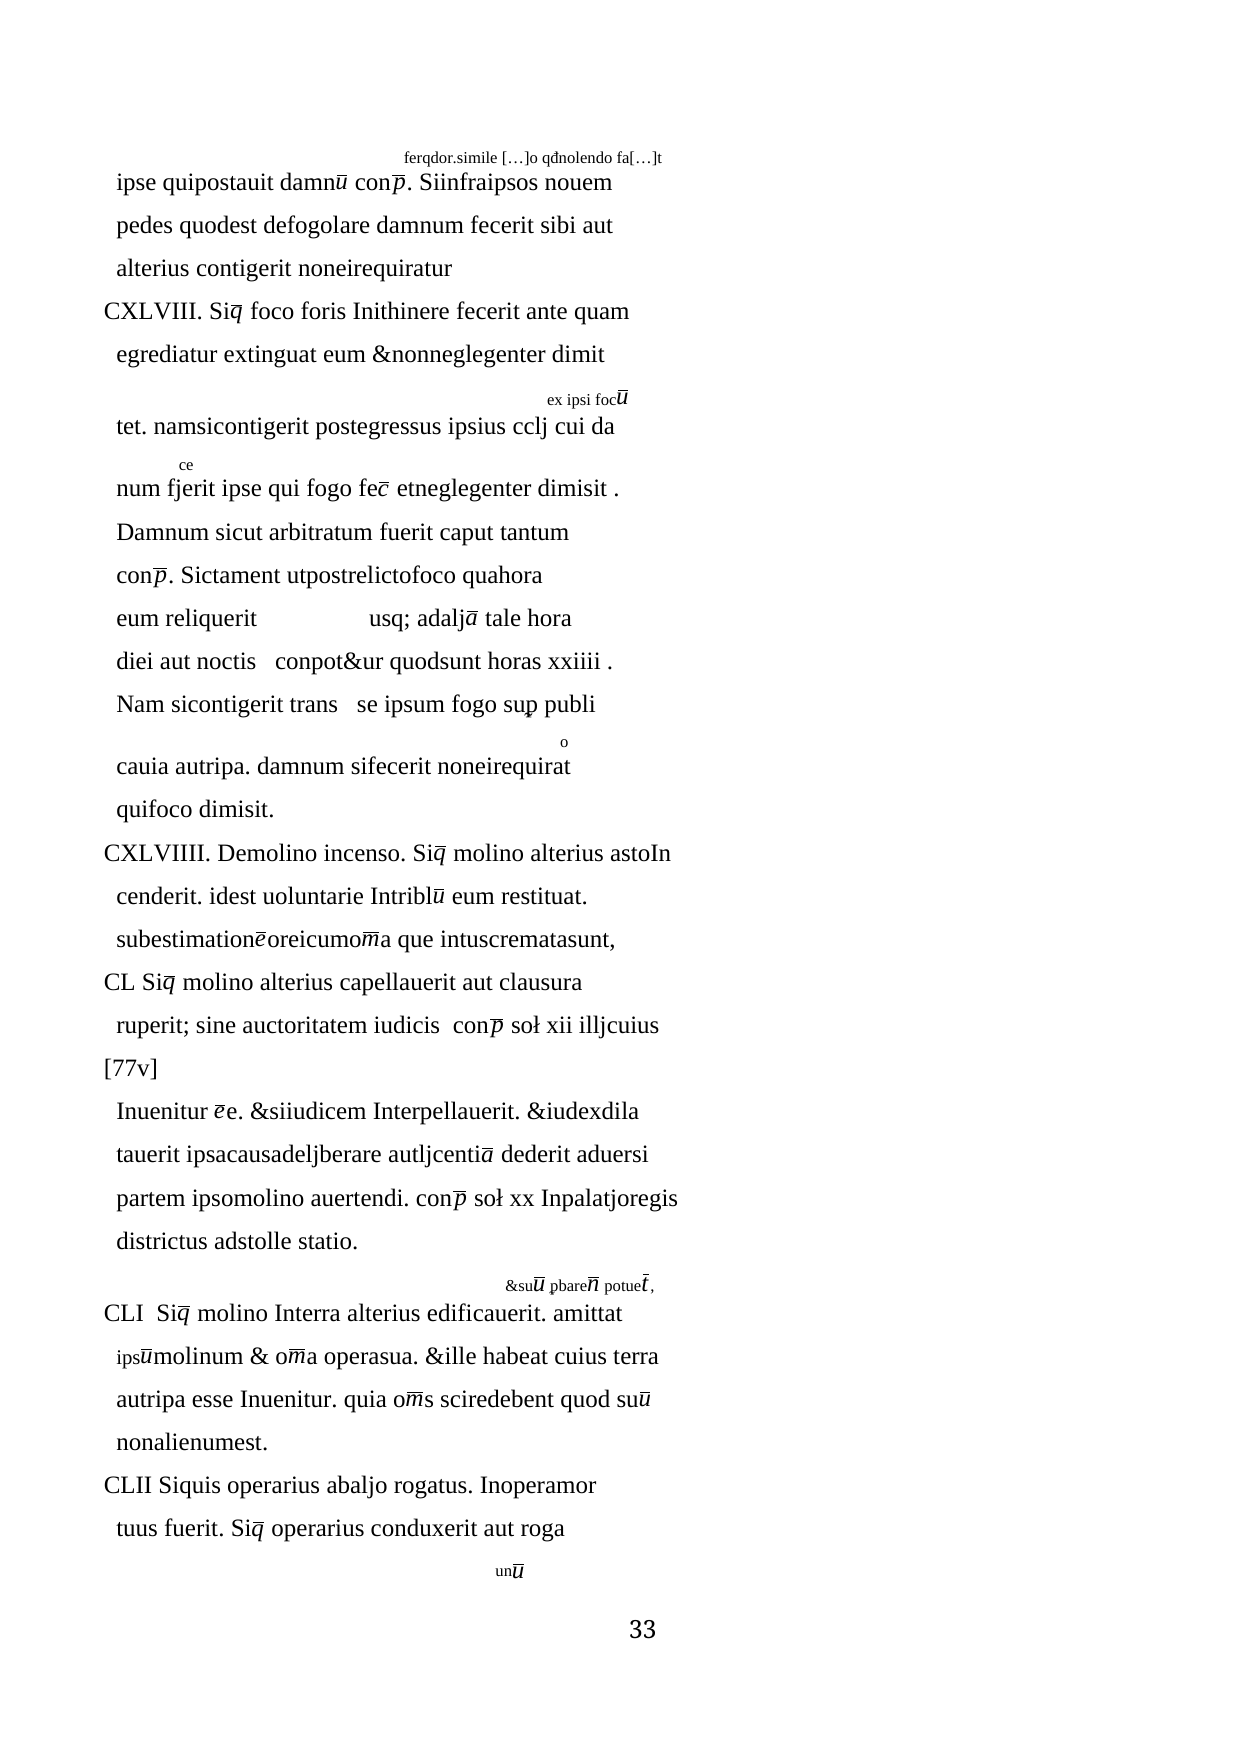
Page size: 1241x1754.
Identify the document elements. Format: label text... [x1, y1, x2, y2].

text &su ᵱbare potue, [103, 1269, 1211, 1298]
text CXLVIII. Si foco foris Inithinere fecerit ante quam [103, 296, 1211, 325]
text subestimationoreicumoa que intuscrematasunt, [103, 924, 1211, 953]
text nonalienumest. [103, 1427, 1211, 1456]
text cauia autripa. damnum sifecerit noneirequirat [103, 751, 1211, 780]
text quifoco dimisit. [103, 794, 1211, 823]
text Nam sicontigerit trans se ipsum fogo suᵱ publi [103, 689, 1211, 718]
text egrediatur extinguat eum &nonneglegenter dimit [103, 339, 1211, 368]
text partem ipsomolino auertendi. con soł xx Inpalatjoregis [103, 1183, 1211, 1211]
text con. Sictament utpostrelictofoco quahora [103, 560, 1211, 588]
text districtus adstolle statio. [103, 1226, 1211, 1254]
text CXLVIIII. Demolino incenso. Si molino alterius astoIn [103, 838, 1211, 866]
text un [103, 1556, 1211, 1584]
text diei aut noctis conpot&ur quodsunt horas xxiiii . [103, 646, 1211, 675]
text tuus fuerit. Si operarius conduxerit aut roga [103, 1513, 1211, 1542]
text eum reliquerit usq; adalj tale hora [103, 603, 1211, 632]
text Damnum sicut arbitratum fuerit caput tantum [103, 517, 1211, 545]
text ce [103, 454, 1211, 473]
text Inuenitur e. &siiudicem Interpellauerit. &iudexdila [103, 1096, 1211, 1125]
text tauerit ipsacausadeljberare autljcenti dederit aduersi [103, 1139, 1211, 1168]
text CLI Si molino Interra alterius edificauerit. amittat [103, 1298, 1211, 1326]
text pedes quodest defogolare damnum fecerit sibi aut [103, 210, 1211, 239]
text num fjerit ipse qui fogo fe etneglegenter dimisit . [103, 473, 1211, 502]
text ferqdor.simile […]o qđnolendo fa[…]t [103, 148, 1211, 167]
text ex ipsi foc [103, 382, 1211, 411]
text autripa esse Inuenitur. quia os sciredebent quod su [103, 1384, 1211, 1413]
text alterius contigerit noneirequiratur [103, 253, 1211, 282]
text cenderit. idest uoluntarie Intribl eum restituat. [103, 881, 1211, 909]
text [77v] [103, 1053, 1211, 1082]
text tet. namsicontigerit postegressus ipsius cclj cui da [103, 411, 1211, 440]
text o [103, 732, 1211, 751]
text ipsmolinum & oa operasua. &ille habeat cuius terra [103, 1341, 1211, 1369]
text ipse quipostauit damn con. Siinfraipsos nouem [103, 167, 1211, 196]
text ruperit; sine auctoritatem iudicis con soł xii illjcuius [103, 1010, 1211, 1039]
text CL Si molino alterius capellauerit aut clausura [103, 967, 1211, 996]
text CLII Siquis operarius abaljo rogatus. Inoperamor [103, 1470, 1211, 1499]
